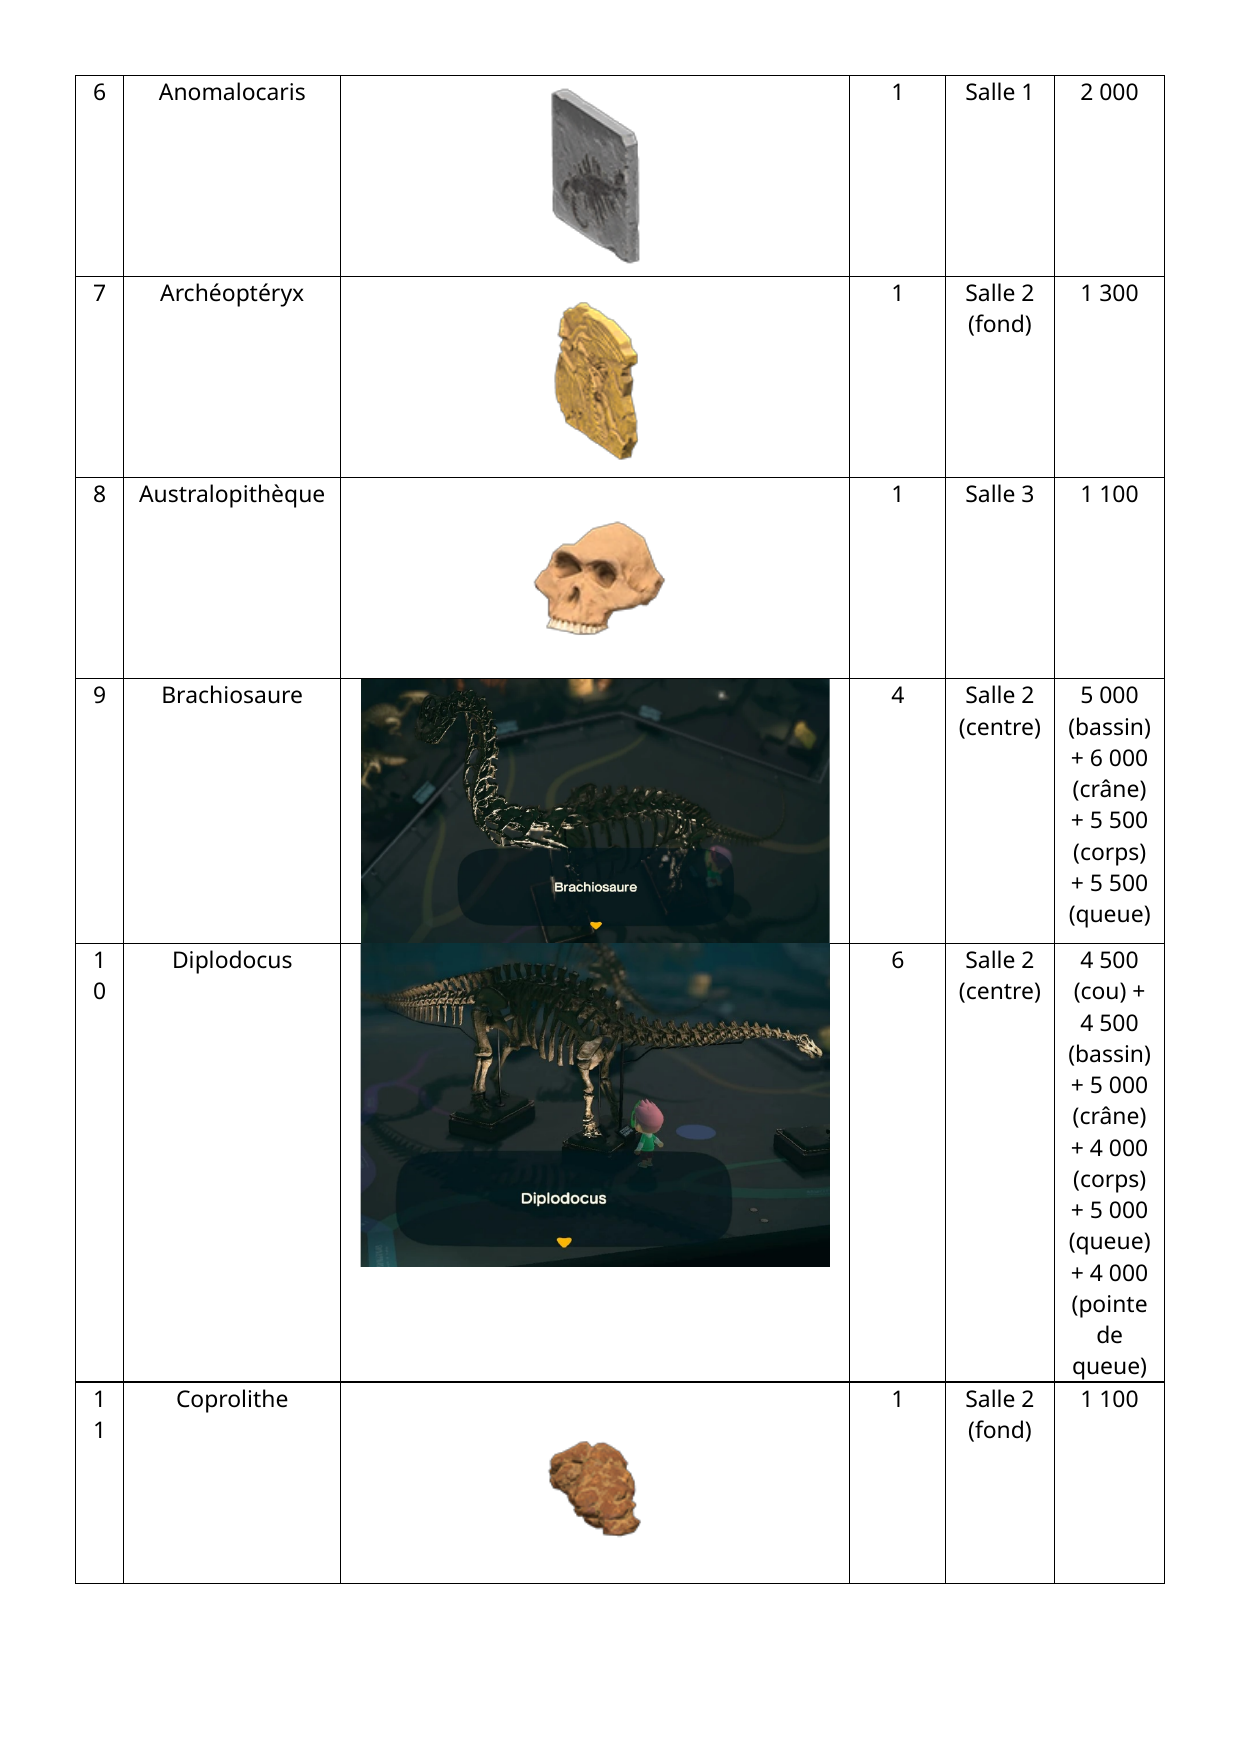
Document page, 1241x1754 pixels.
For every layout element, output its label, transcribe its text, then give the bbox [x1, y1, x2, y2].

table_cell [341, 679, 361, 943]
table_cell 7 [76, 277, 123, 477]
table_cell 1 [850, 478, 945, 678]
table_cell Salle 3 [946, 478, 1054, 678]
table_cell [341, 1383, 849, 1582]
table_cell [341, 944, 849, 1381]
table_cell Diplodocus [124, 944, 340, 1381]
table_cell 1 [850, 1383, 945, 1582]
table_cell 8 [76, 478, 123, 678]
table_cell 1 [850, 277, 945, 477]
table_cell Salle 2 (fond) [946, 277, 1054, 477]
table_cell Archéoptéryx [124, 277, 340, 477]
table_cell 1 300 [1055, 277, 1164, 477]
table_cell 1 100 [1055, 478, 1164, 678]
table_cell 10 [76, 944, 123, 1381]
table_cell [341, 478, 849, 678]
table_cell [341, 76, 849, 276]
table_cell Salle 2 (centre) [946, 679, 1054, 943]
table_cell 11 [76, 1383, 123, 1582]
table_cell 1 [850, 76, 945, 276]
table_cell Salle 2 (fond) [946, 1383, 1054, 1582]
table_cell 2 000 [1055, 76, 1164, 276]
table_cell 6 [850, 944, 945, 1381]
table_cell 6 [76, 76, 123, 276]
table_cell Brachiosaure [124, 679, 340, 943]
table_cell 9 [76, 679, 123, 943]
table_cell Salle 2 (centre) [946, 944, 1054, 1381]
table_cell 4 500 (cou) + 4 500 (bassin) + 5 000 (crâne) + 4 000 (corps) + 5 000 (queue) + 4 000 (pointe de queue) [1055, 944, 1164, 1381]
table_cell 1 100 [1055, 1383, 1164, 1582]
table_cell Salle 1 [946, 76, 1054, 276]
table_cell Anomalocaris [124, 76, 340, 276]
table_cell [341, 277, 849, 477]
table_cell 4 [850, 679, 945, 943]
table_cell [830, 679, 849, 943]
table_cell Australopithèque [124, 478, 340, 678]
table_cell 5 000 (bassin) + 6 000 (crâne) + 5 500 (corps) + 5 500 (queue) [1055, 679, 1164, 943]
table_cell Coprolithe [124, 1383, 340, 1582]
